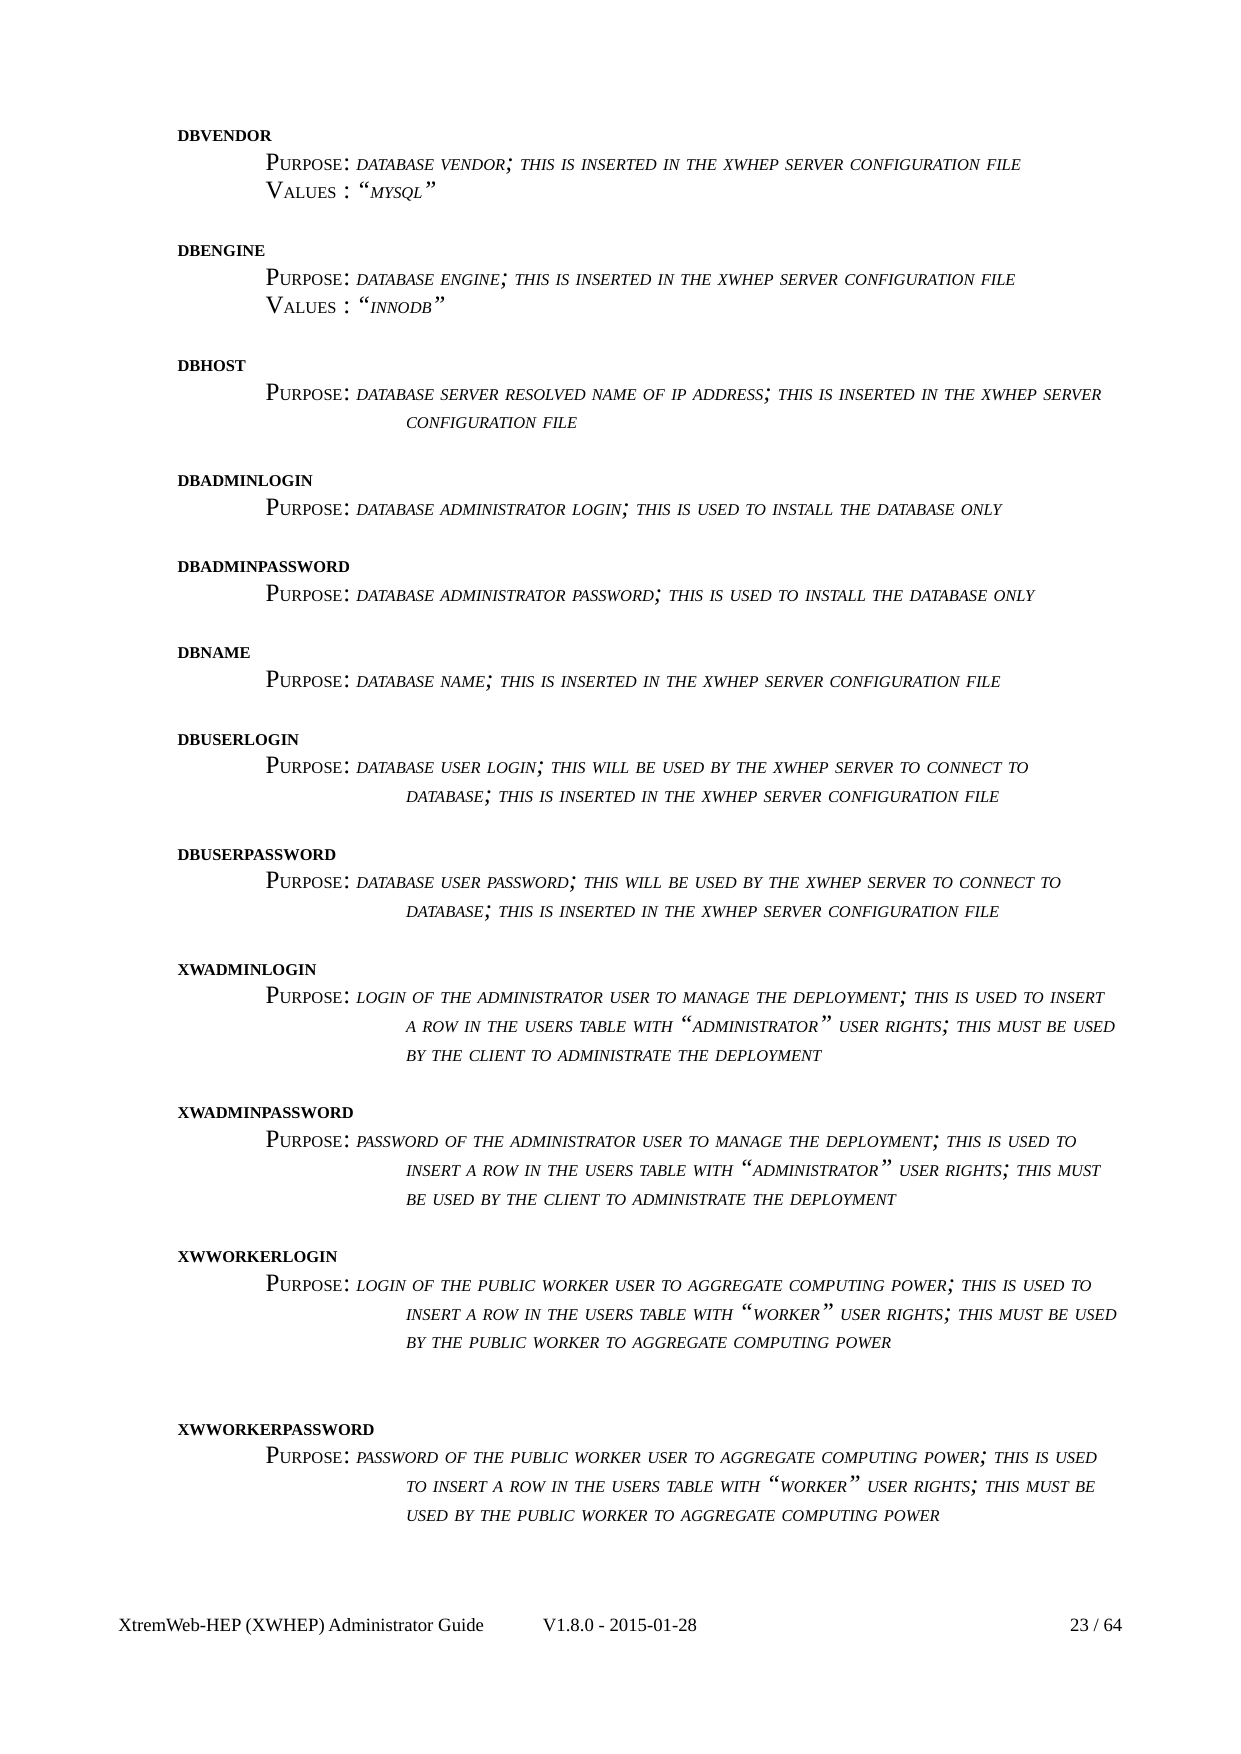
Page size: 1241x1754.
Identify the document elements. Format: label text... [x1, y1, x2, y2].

text Purpose : database administrator password; this is used to install the database only [265, 578, 1122, 607]
text Values : “mysql” [265, 176, 1122, 204]
text dbadminlogin [177, 463, 1122, 492]
text dbvendor [177, 118, 1122, 147]
text Purpose : password of the administrator user to manage the deployment; this is used to insert a row in the users table with “administrator” user rights; this must be used by the client to administrate the deployment [265, 1124, 1122, 1211]
text xwworkerlogin [177, 1239, 1122, 1268]
text Purpose : database server resolved name of ip address; this is inserted in the xwhep server configuration file [265, 377, 1122, 434]
text Purpose : login of the administrator user to manage the deployment; this is used to insert a row in the users table with “administrator” user rights; this must be used by the client to administrate the deployment [265, 981, 1122, 1067]
text Purpose : database vendor; this is inserted in the xwhep server configuration file [265, 147, 1122, 176]
text dbname [177, 636, 1122, 664]
text Purpose : database engine; this is inserted in the xwhep server configuration file [265, 262, 1122, 291]
text Purpose : login of the public worker user to aggregate computing power; this is used to insert a row in the users table with “worker” user rights; this must be used by the public worker to aggregate computing power [265, 1268, 1122, 1354]
text xwworkerpassword [177, 1412, 1122, 1441]
text dbengine [177, 233, 1122, 262]
text dbuserlogin [177, 722, 1122, 751]
text xwadminlogin [177, 952, 1122, 981]
text xwadminpassword [177, 1096, 1122, 1124]
text Purpose : database user password; this will be used by the xwhep server to connect to database; this is inserted in the xwhep server configuration file [265, 866, 1122, 923]
text dbhost [177, 348, 1122, 377]
text Purpose : database user login; this will be used by the xwhep server to connect to database; this is inserted in the xwhep server configuration file [265, 751, 1122, 808]
text Values : “innodb” [265, 291, 1122, 319]
text Purpose : password of the public worker user to aggregate computing power; this is used to insert a row in the users table with “worker” user rights; this must be used by the public worker to aggregate computing power [265, 1441, 1122, 1527]
text Purpose : database administrator login; this is used to install the database only [265, 492, 1122, 521]
text dbadminpassword [177, 549, 1122, 578]
text Purpose : database name; this is inserted in the xwhep server configuration file [265, 664, 1122, 693]
text dbuserpassword [177, 837, 1122, 866]
